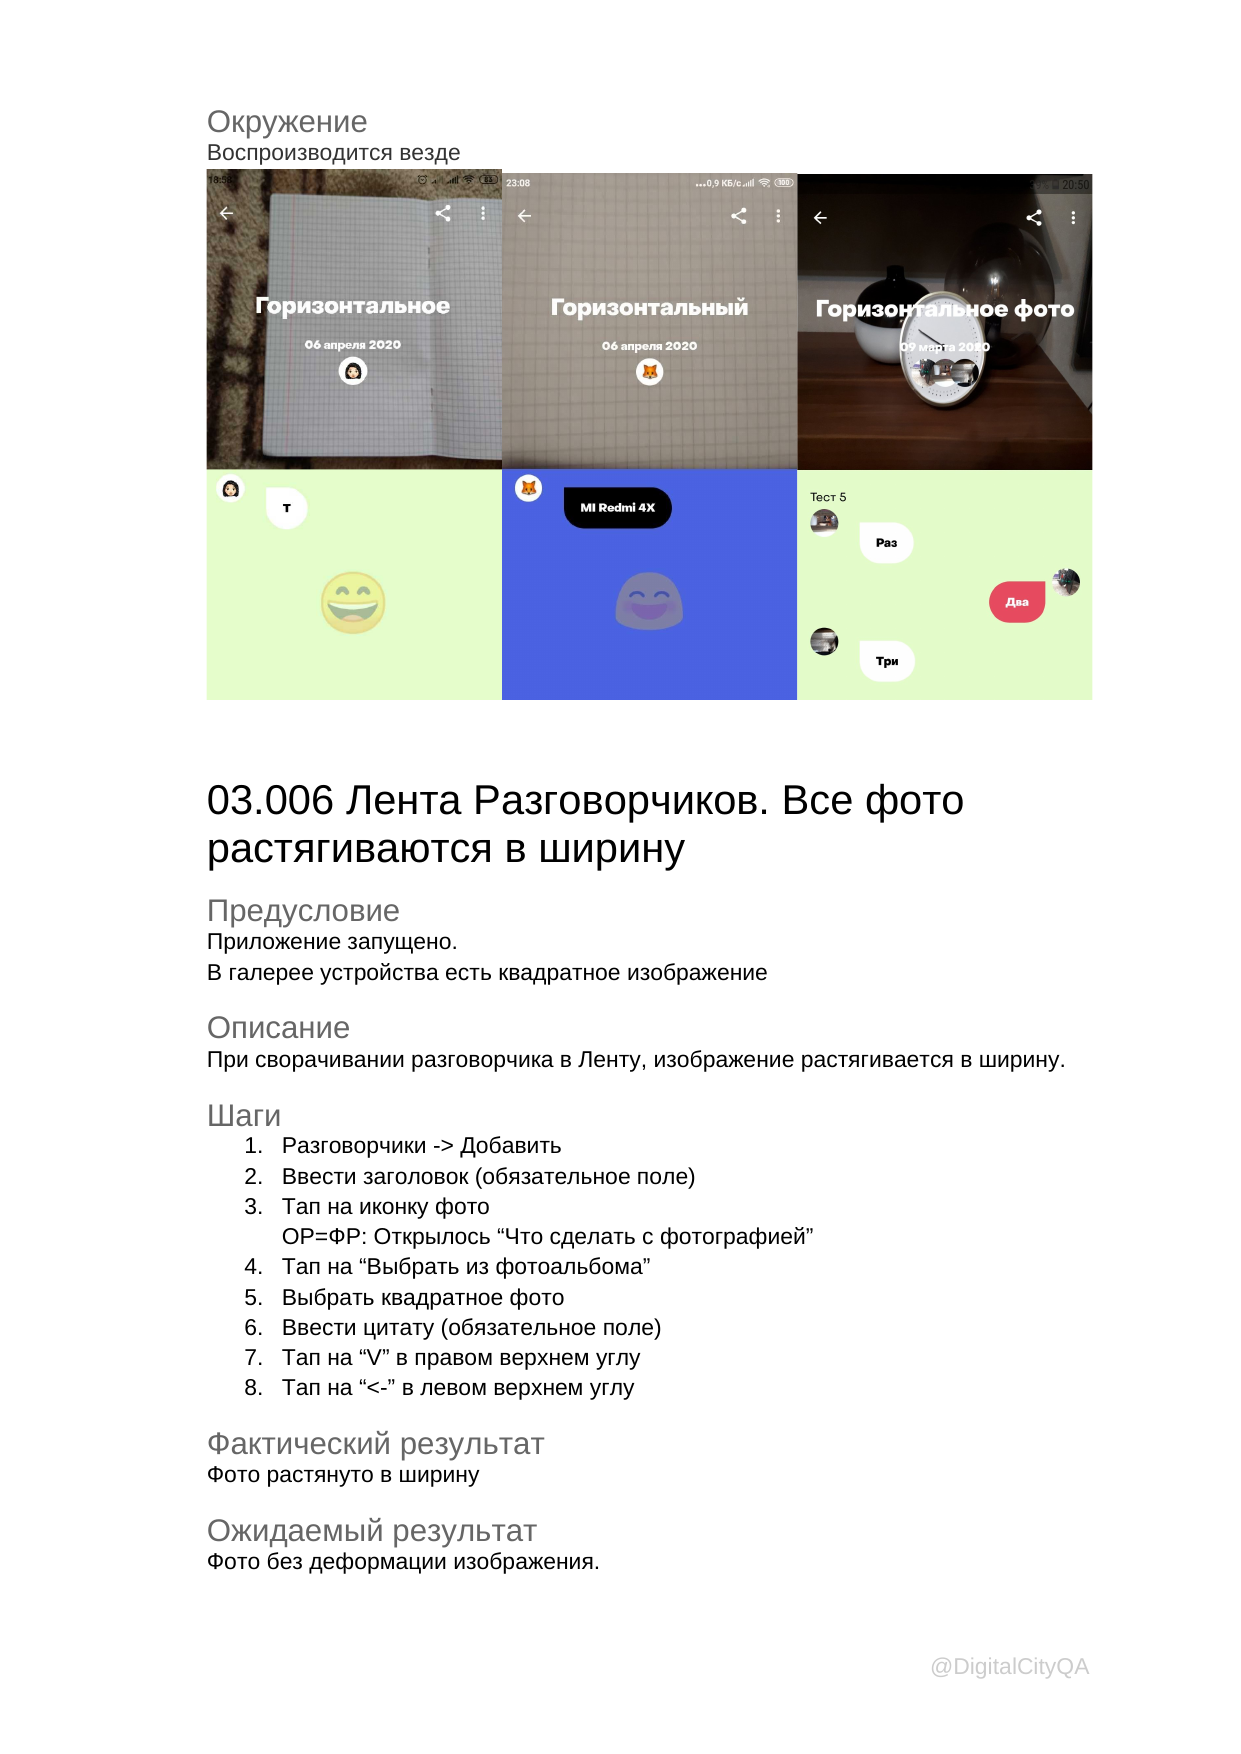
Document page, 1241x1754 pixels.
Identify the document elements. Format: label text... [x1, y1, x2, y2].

list Тап на иконку фото ОР=ФР: Открылось “Что сделать с фотографией” [244, 1193, 1122, 1249]
list Тап на “<-” в левом верхнем углу [244, 1374, 1122, 1401]
text Фото без деформации изображения. [207, 1548, 1122, 1574]
subtitle Ожидаемый результат [207, 1512, 1122, 1548]
text При сворачивании разговорчика в Ленту, изображение растягивается в ширину. [207, 1046, 1122, 1072]
list Ввести заголовок (обязательное поле) [244, 1163, 1122, 1189]
text Воспроизводится везде [207, 139, 1122, 166]
subtitle Предусловие [207, 892, 1122, 928]
subtitle Шаги [207, 1097, 1122, 1132]
list Тап на “V” в правом верхнем углу [244, 1344, 1122, 1370]
text Приложение запущено. В галерее устройства есть квадратное изображение [207, 928, 1122, 985]
subtitle 03.006 Лента Разговорчиков. Все фото растягиваются в ширину [207, 776, 1122, 872]
text Фото растянуто в ширину [207, 1461, 1122, 1487]
picture [206, 169, 1093, 700]
list Выбрать квадратное фото [244, 1283, 1122, 1310]
subtitle Фактический результат [207, 1425, 1122, 1461]
list Разговорчики -> Добавить [244, 1132, 1122, 1159]
list Тап на “Выбрать из фотоальбома” [244, 1253, 1122, 1280]
subtitle Окружение [207, 103, 1122, 139]
subtitle Описание [207, 1009, 1122, 1046]
list Ввести цитату (обязательное поле) [244, 1314, 1122, 1340]
